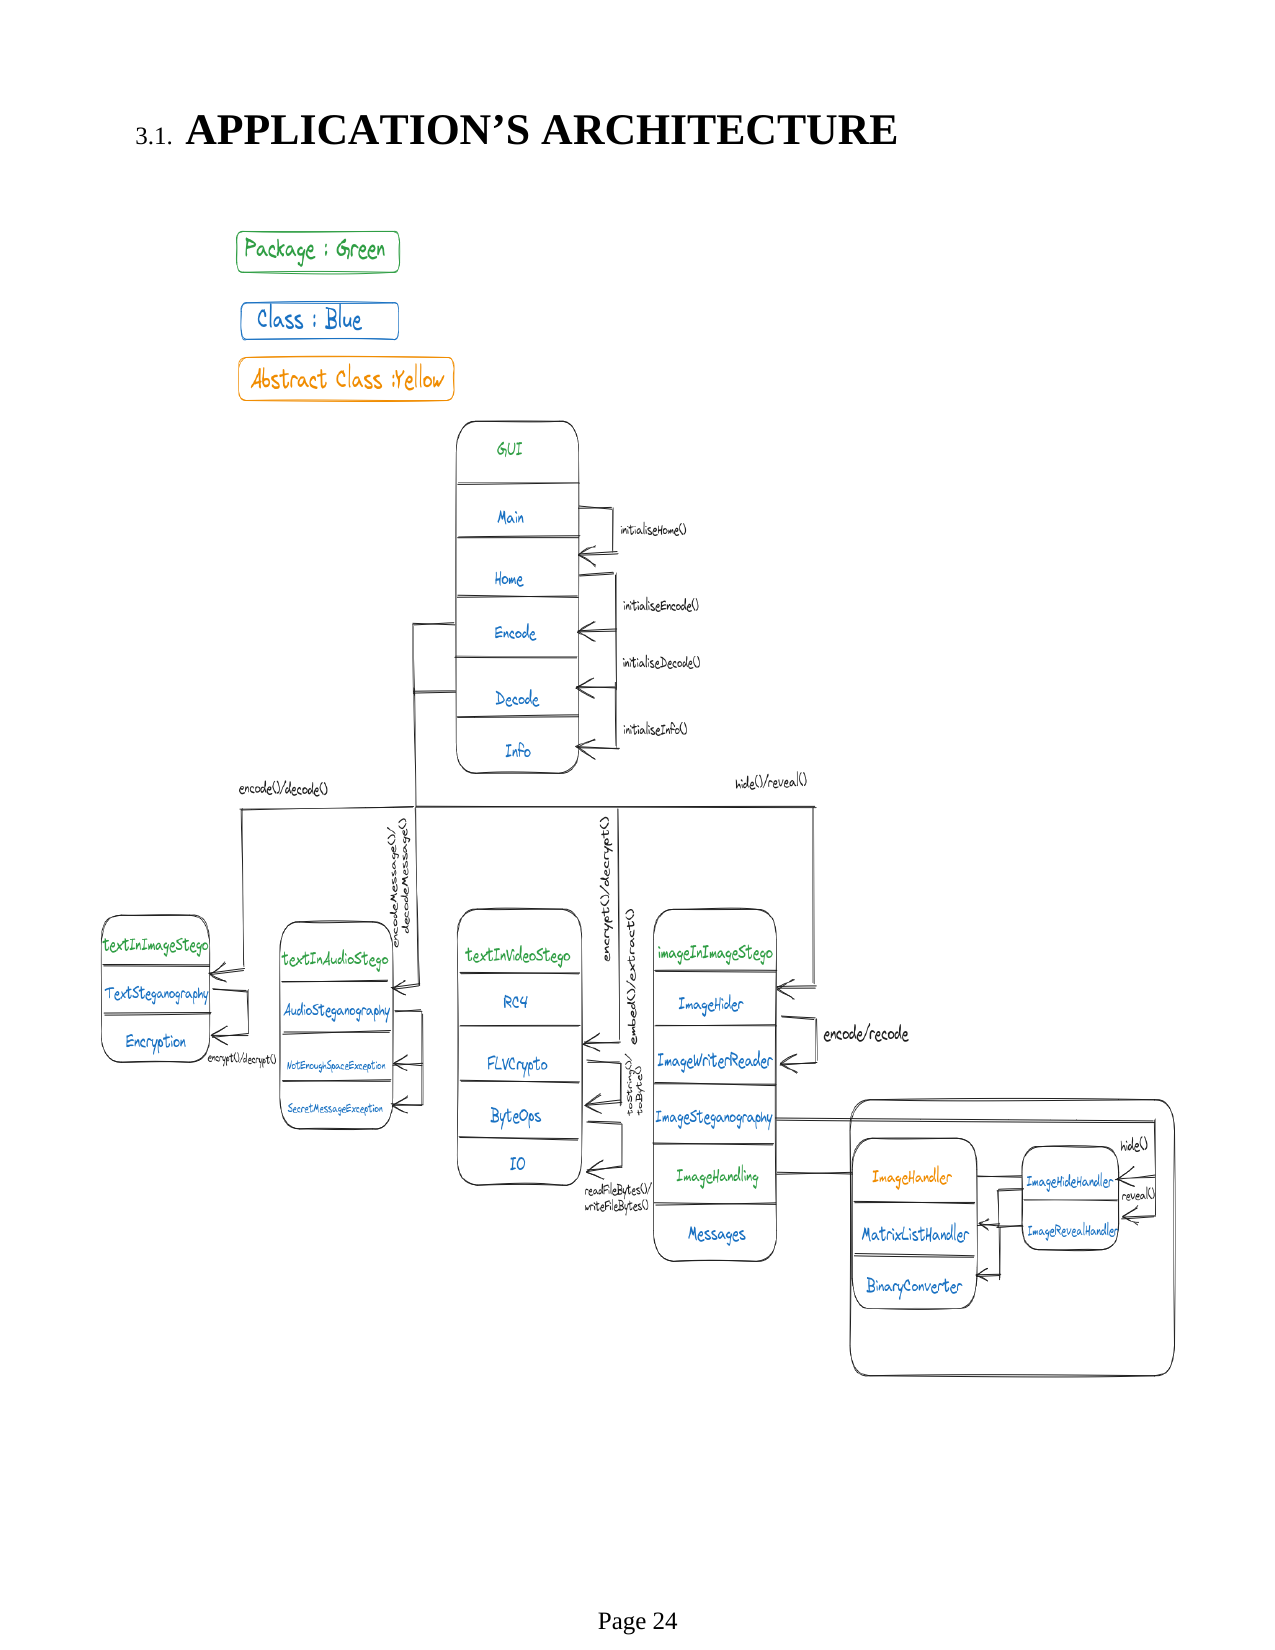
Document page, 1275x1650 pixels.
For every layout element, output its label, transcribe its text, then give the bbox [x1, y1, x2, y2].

picture [95, 222, 1180, 1432]
text 3.1. APPLICATION’S ARCHITECTURE [135, 104, 1140, 154]
